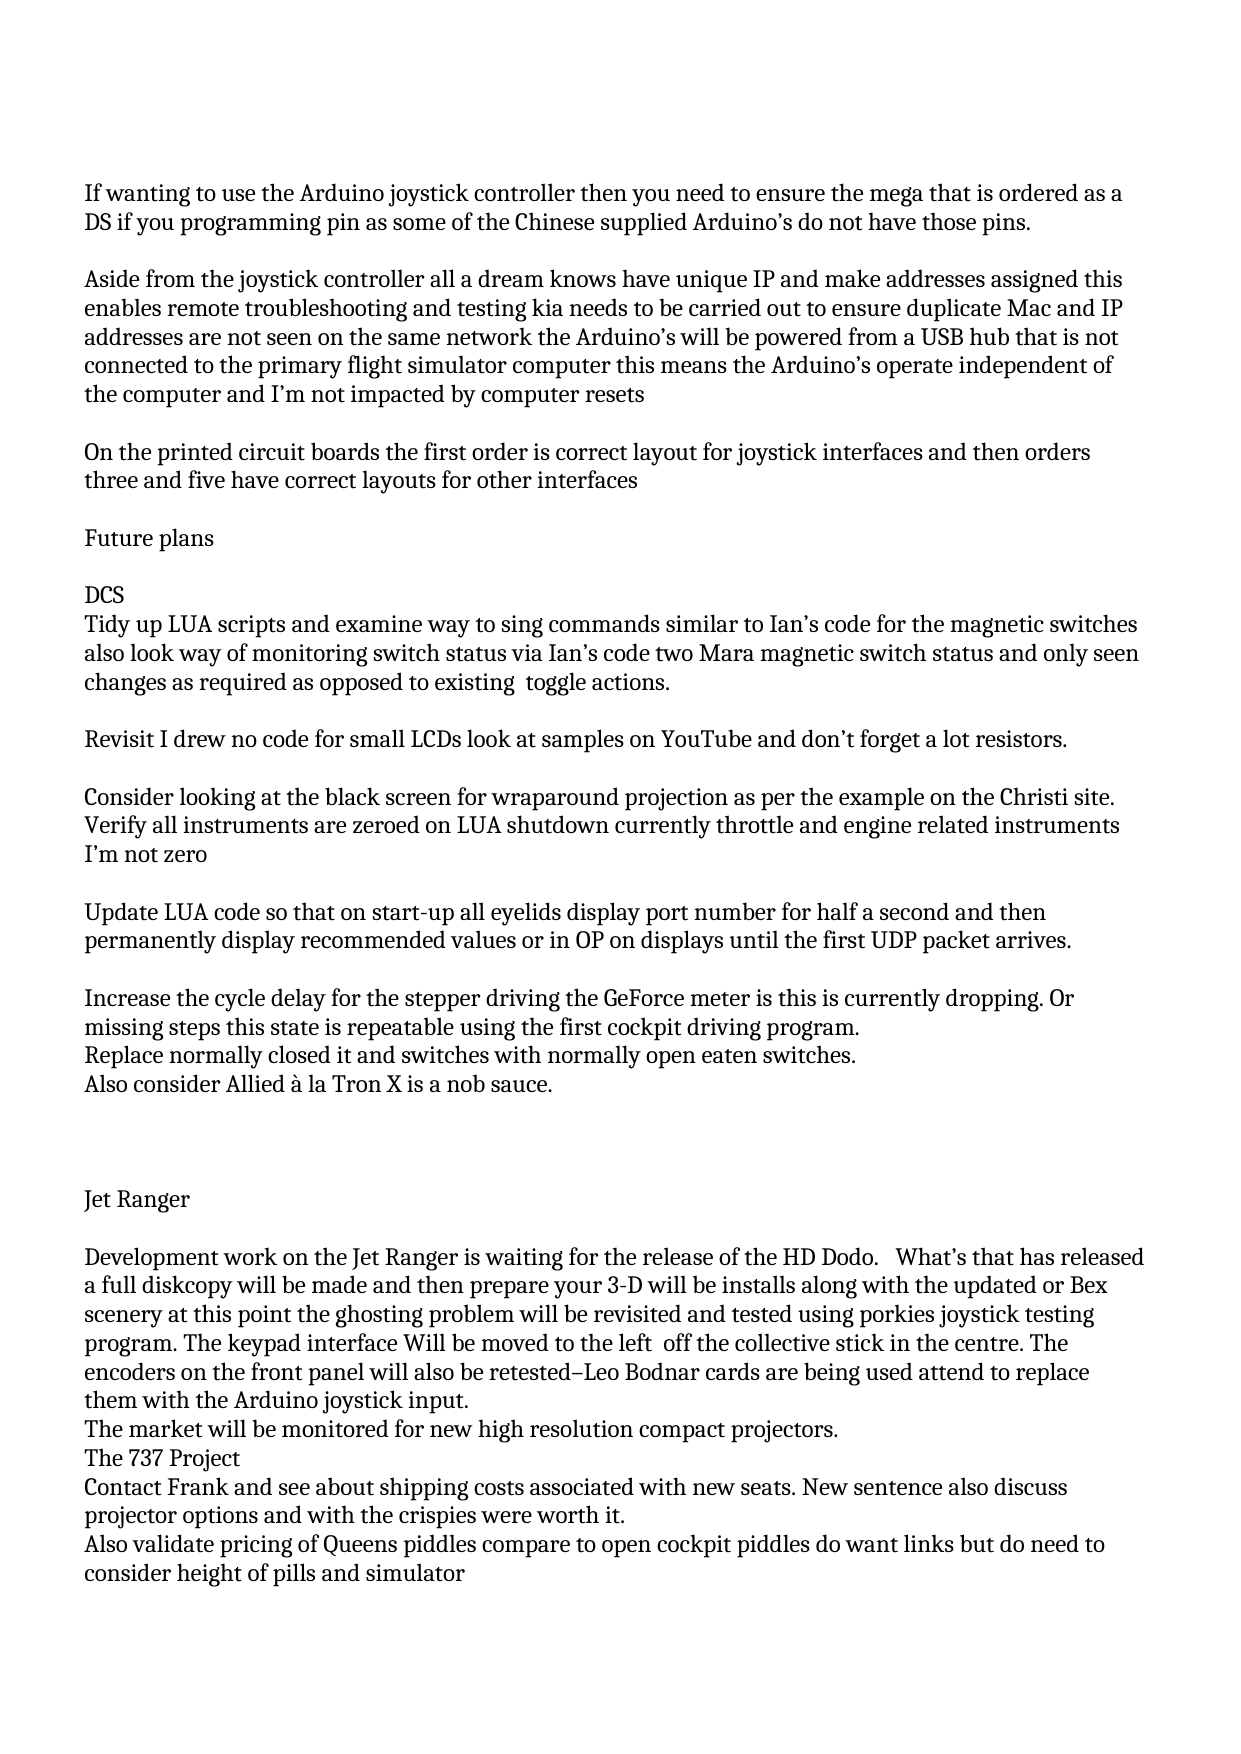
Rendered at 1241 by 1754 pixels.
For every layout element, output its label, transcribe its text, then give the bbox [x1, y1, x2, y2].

text Verify all instruments are zeroed on LUA shutdown currently throttle and engine related instruments I’m not zero [84, 811, 1148, 869]
text If wanting to use the Arduino joystick controller then you need to ensure the mega that is ordered as a DS if you programming pin as some of the Chinese supplied Arduino’s do not have those pins. [84, 179, 1148, 236]
text Update LUA code so that on start-up all eyelids display port number for half a second and then permanently display recommended values or in OP on displays until the first UDP packet arrives. [84, 897, 1148, 955]
text Jet Ranger [84, 1185, 1148, 1214]
text Increase the cycle delay for the stepper driving the GeForce meter is this is currently dropping. Or missing steps this state is repeatable using the first cockpit driving program. [84, 984, 1148, 1041]
text Development work on the Jet Ranger is waiting for the release of the HD Dodo. What’s that has released a full diskcopy will be made and then prepare your 3-D will be installs along with the updated or Bex scenery at this point the ghosting problem will be revisited and tested using porkies joystick testing program. The keypad interface Will be moved to the left off the collective stick in the centre. The encoders on the front panel will also be retested–Leo Bodnar cards are being used attend to replace them with the Arduino joystick input. [84, 1242, 1148, 1415]
text Consider looking at the black screen for wraparound projection as per the example on the Christi site. [84, 782, 1148, 811]
text Tidy up LUA scripts and examine way to sing commands similar to Ian’s code for the magnetic switches also look way of monitoring switch status via Ian’s code two Mara magnetic switch status and only seen changes as required as opposed to existing toggle actions. [84, 610, 1148, 696]
text Also validate pricing of Queens piddles compare to open cockpit piddles do want links but do need to consider height of pills and simulator [84, 1530, 1148, 1587]
text Future plans [84, 524, 1148, 552]
text The market will be monitored for new high resolution compact projectors. [84, 1415, 1148, 1444]
text Contact Frank and see about shipping costs associated with new seats. New sentence also discuss projector options and with the crispies were worth it. [84, 1472, 1148, 1530]
text DCS [84, 581, 1148, 610]
text Revisit I drew no code for small LCDs look at samples on YouTube and don’t forget a lot resistors. [84, 725, 1148, 754]
text The 737 Project [84, 1444, 1148, 1472]
text On the printed circuit boards the first order is correct layout for joystick interfaces and then orders three and five have correct layouts for other interfaces [84, 437, 1148, 495]
text Also consider Allied à la Tron X is a nob sauce. [84, 1070, 1148, 1099]
text Aside from the joystick controller all a dream knows have unique IP and make addresses assigned this enables remote troubleshooting and testing kia needs to be carried out to ensure duplicate Mac and IP addresses are not seen on the same network the Arduino’s will be powered from a USB hub that is not connected to the primary flight simulator computer this means the Arduino’s operate independent of the computer and I’m not impacted by computer resets [84, 265, 1148, 409]
text Replace normally closed it and switches with normally open eaten switches. [84, 1041, 1148, 1070]
